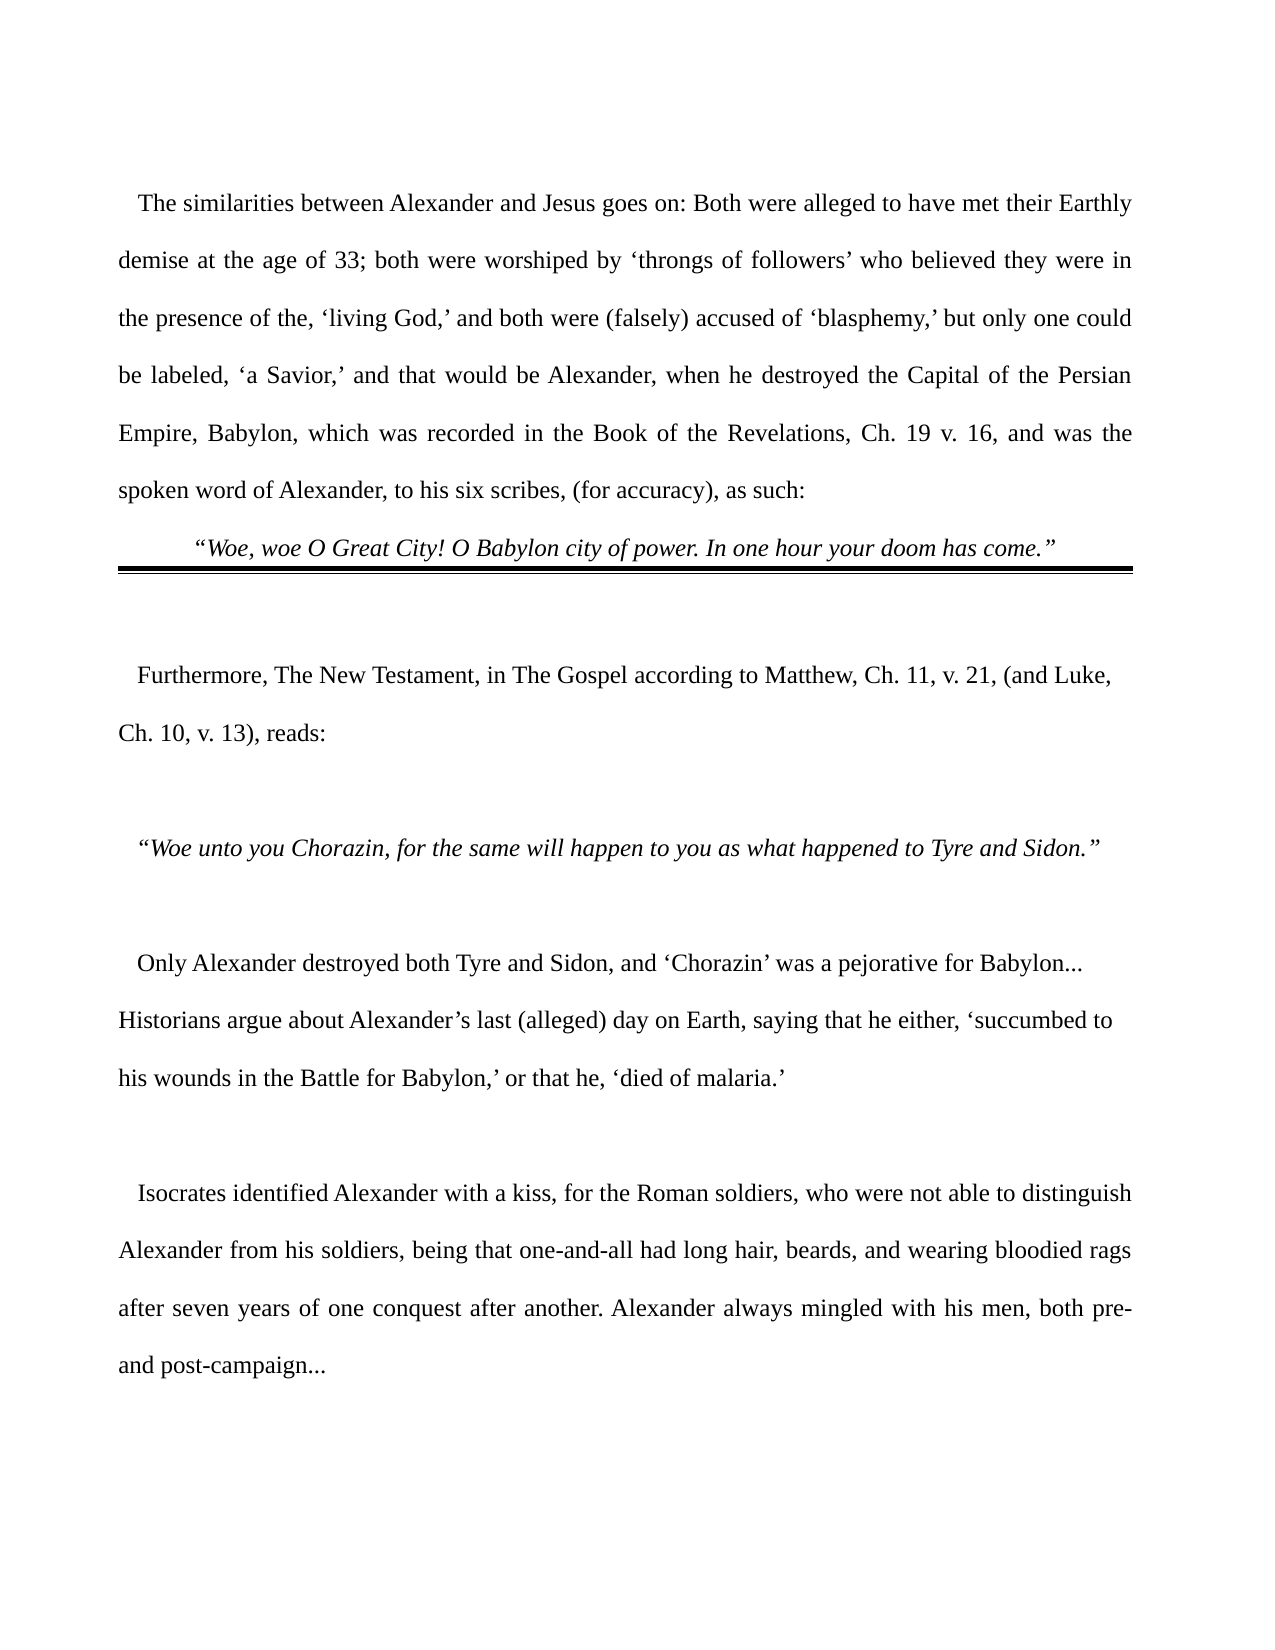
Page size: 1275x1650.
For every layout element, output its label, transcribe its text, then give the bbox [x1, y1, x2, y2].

text Only Alexander destroyed both Tyre and Sidon, and ‘Chorazin’ was a pejorative for Babylon... Historians argue about Alexander’s last (alleged) day on Earth, saying that he either, ‘succumbed to his wounds in the Battle for Babylon,’ or that he, ‘died of malaria.’ [118, 948, 1133, 1092]
text Isocrates identified Alexander with a kiss, for the Roman soldiers, who were not able to distinguish Alexander from his soldiers, being that one-and-all had long hair, beards, and wearing bloodied rags after seven years of one conquest after another. Alexander always mingled with his men, both pre- and post-campaign... [118, 1178, 1133, 1379]
text “Woe, woe O Great City! O Babylon city of power. In one hour your doom has come.” [118, 533, 1133, 566]
text The similarities between Alexander and Jesus goes on: Both were alleged to have met their Earthly demise at the age of 33; both were worshiped by ‘throngs of followers’ who believed they were in the presence of the, ‘living God,’ and both were (falsely) accused of ‘blasphemy,’ but only one could be labeled, ‘a Savior,’ and that would be Alexander, when he destroyed the Capital of the Persian Empire, Babylon, which was recorded in the Book of the Revelations, Ch. 19 v. 16, and was the spoken word of Alexander, to his six scribes, (for accuracy), as such: [118, 188, 1133, 504]
text “Woe unto you Chorazin, for the same will happen to you as what happened to Tyre and Sidon.” [118, 833, 1133, 862]
text Furthermore, The New Testament, in The Gospel according to Matthew, Ch. 11, v. 21, (and Luke, Ch. 10, v. 13), reads: [118, 661, 1133, 747]
